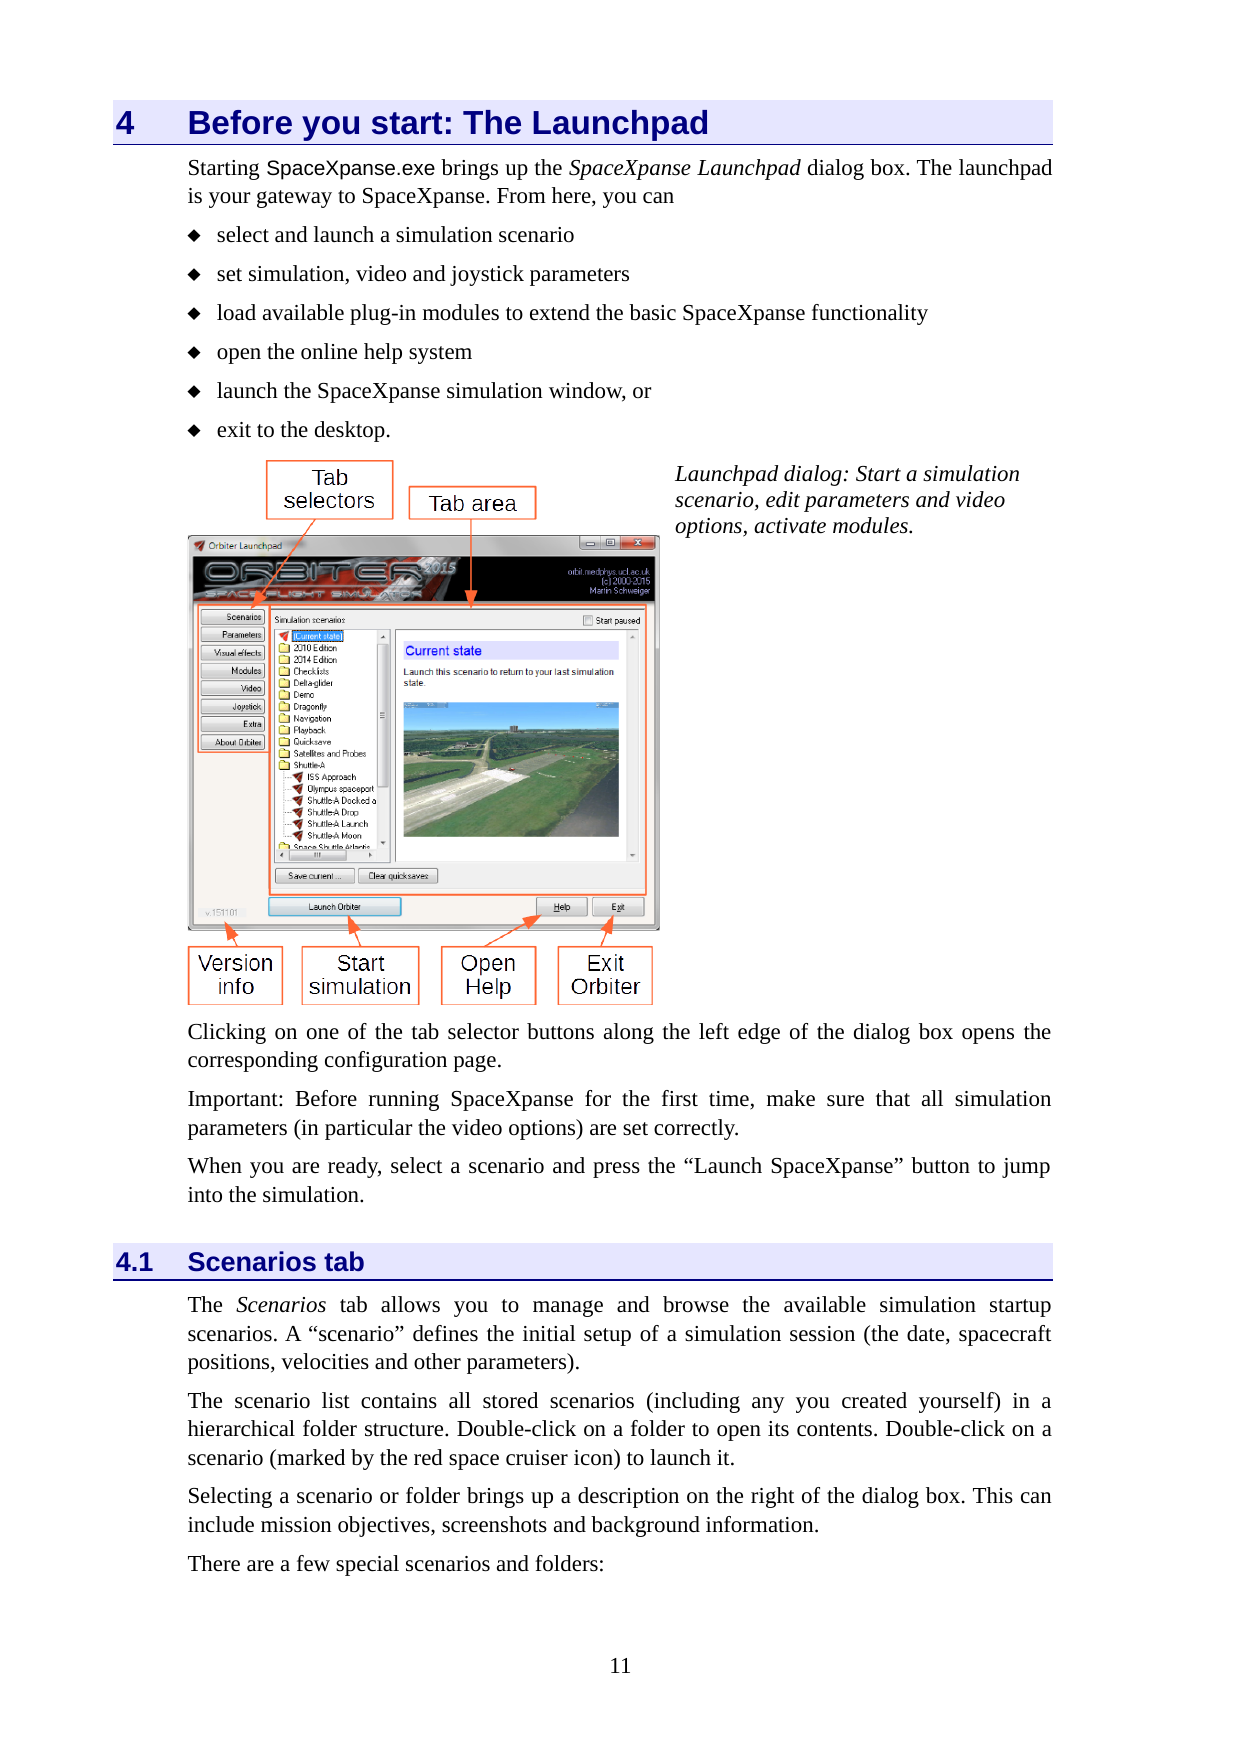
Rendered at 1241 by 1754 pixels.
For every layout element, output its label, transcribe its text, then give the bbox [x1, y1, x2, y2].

text Important: Before running SpaceXpanse for the first time, make sure that all simulation parameters (in particular the video options) are set correctly. [187, 1084, 1053, 1141]
list launch the SpaceXpanse simulation window, or [187, 376, 1053, 404]
text The Scenarios tab allows you to manage and browse the available simulation startup scenarios. A “scenario” defines the initial setup of a simulation session (the date, spacecraft positions, velocities and other parameters). [187, 1290, 1053, 1375]
list set simulation, video and joystick parameters [187, 259, 1053, 287]
text Selecting a scenario or folder brings up a description on the right of the dialog box. This can include mission objectives, screenshots and background information. [187, 1481, 1053, 1538]
text The scenario list contains all stored scenarios (including any you created yourself) in a hierarchical folder structure. Double-click on a folder to open its contents. Double-click on a scenario (marked by the red space cruiser icon) to launch it. [187, 1386, 1053, 1471]
list open the online help system [187, 337, 1053, 365]
text Clicking on one of the tab selector buttons along the left edge of the dialog box opens the corresponding configuration page. [187, 454, 1053, 1073]
text When you are ready, select a scenario and press the “Launch SpaceXpanse” button to jump into the simulation. [187, 1151, 1053, 1208]
picture [187, 460, 660, 1005]
list exit to the desktop. [187, 415, 1053, 443]
subtitle Before you start: The Launchpad [113, 100, 1053, 144]
subtitle Scenarios tab [113, 1243, 1053, 1279]
text Starting SpaceXpanse.exe brings up the SpaceXpanse Launchpad dialog box. The launchpad is your gateway to SpaceXpanse. From here, you can [187, 153, 1053, 209]
list select and launch a simulation scenario [187, 220, 1053, 248]
list load available plug-in modules to extend the basic SpaceXpanse functionality [187, 298, 1053, 326]
text There are a few special scenarios and folders: [187, 1548, 1053, 1577]
